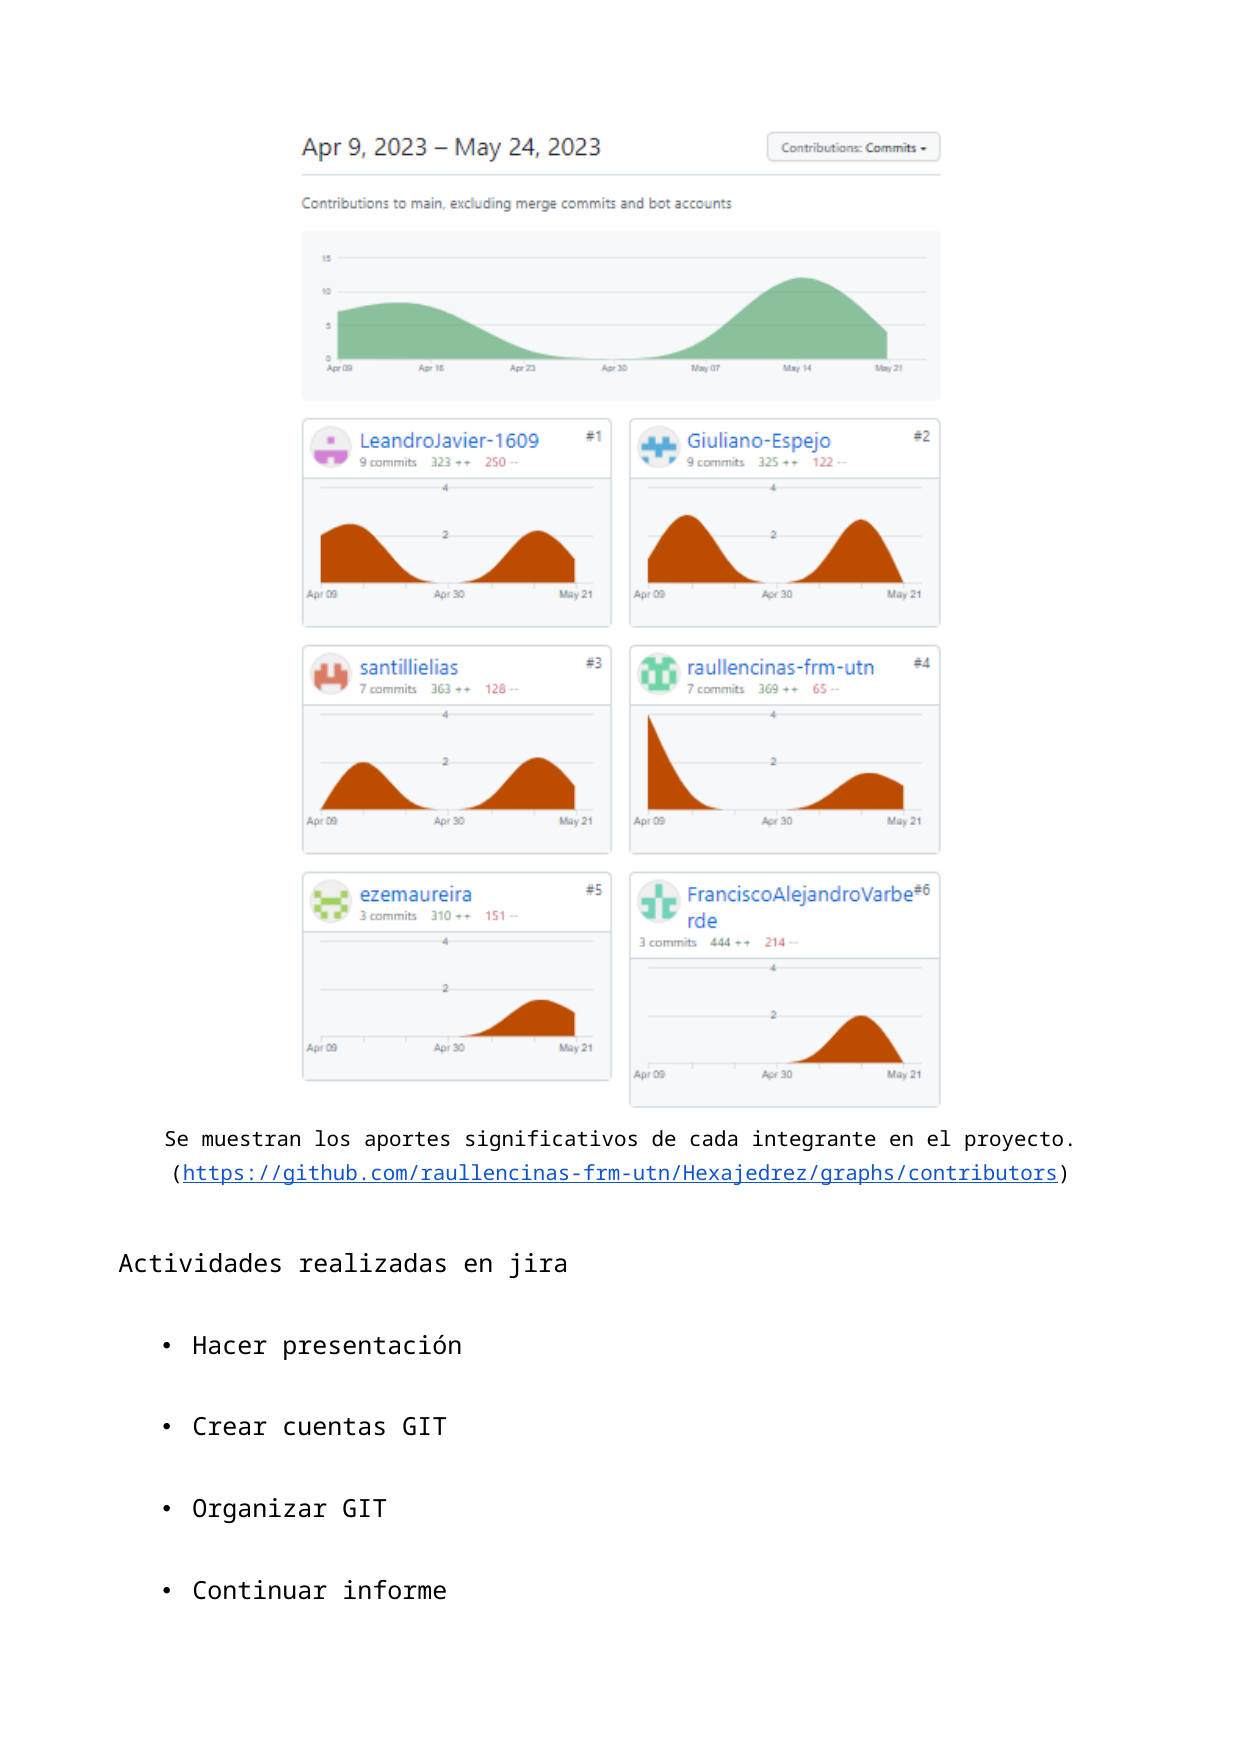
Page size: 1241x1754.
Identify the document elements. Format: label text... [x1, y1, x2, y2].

list Hacer presentación [162, 1327, 1122, 1361]
list Organizar GIT [162, 1491, 1122, 1525]
text Se muestran los aportes significativos de cada integrante en el proyecto. [118, 1124, 1122, 1152]
text Actividades realizadas en jira [118, 1246, 1122, 1280]
text (https://github.com/raullencinas-frm-utn/Hexajedrez/graphs/contributors) [118, 1158, 1122, 1186]
list Crear cuentas GIT [162, 1409, 1122, 1443]
list Continuar informe [162, 1572, 1122, 1606]
